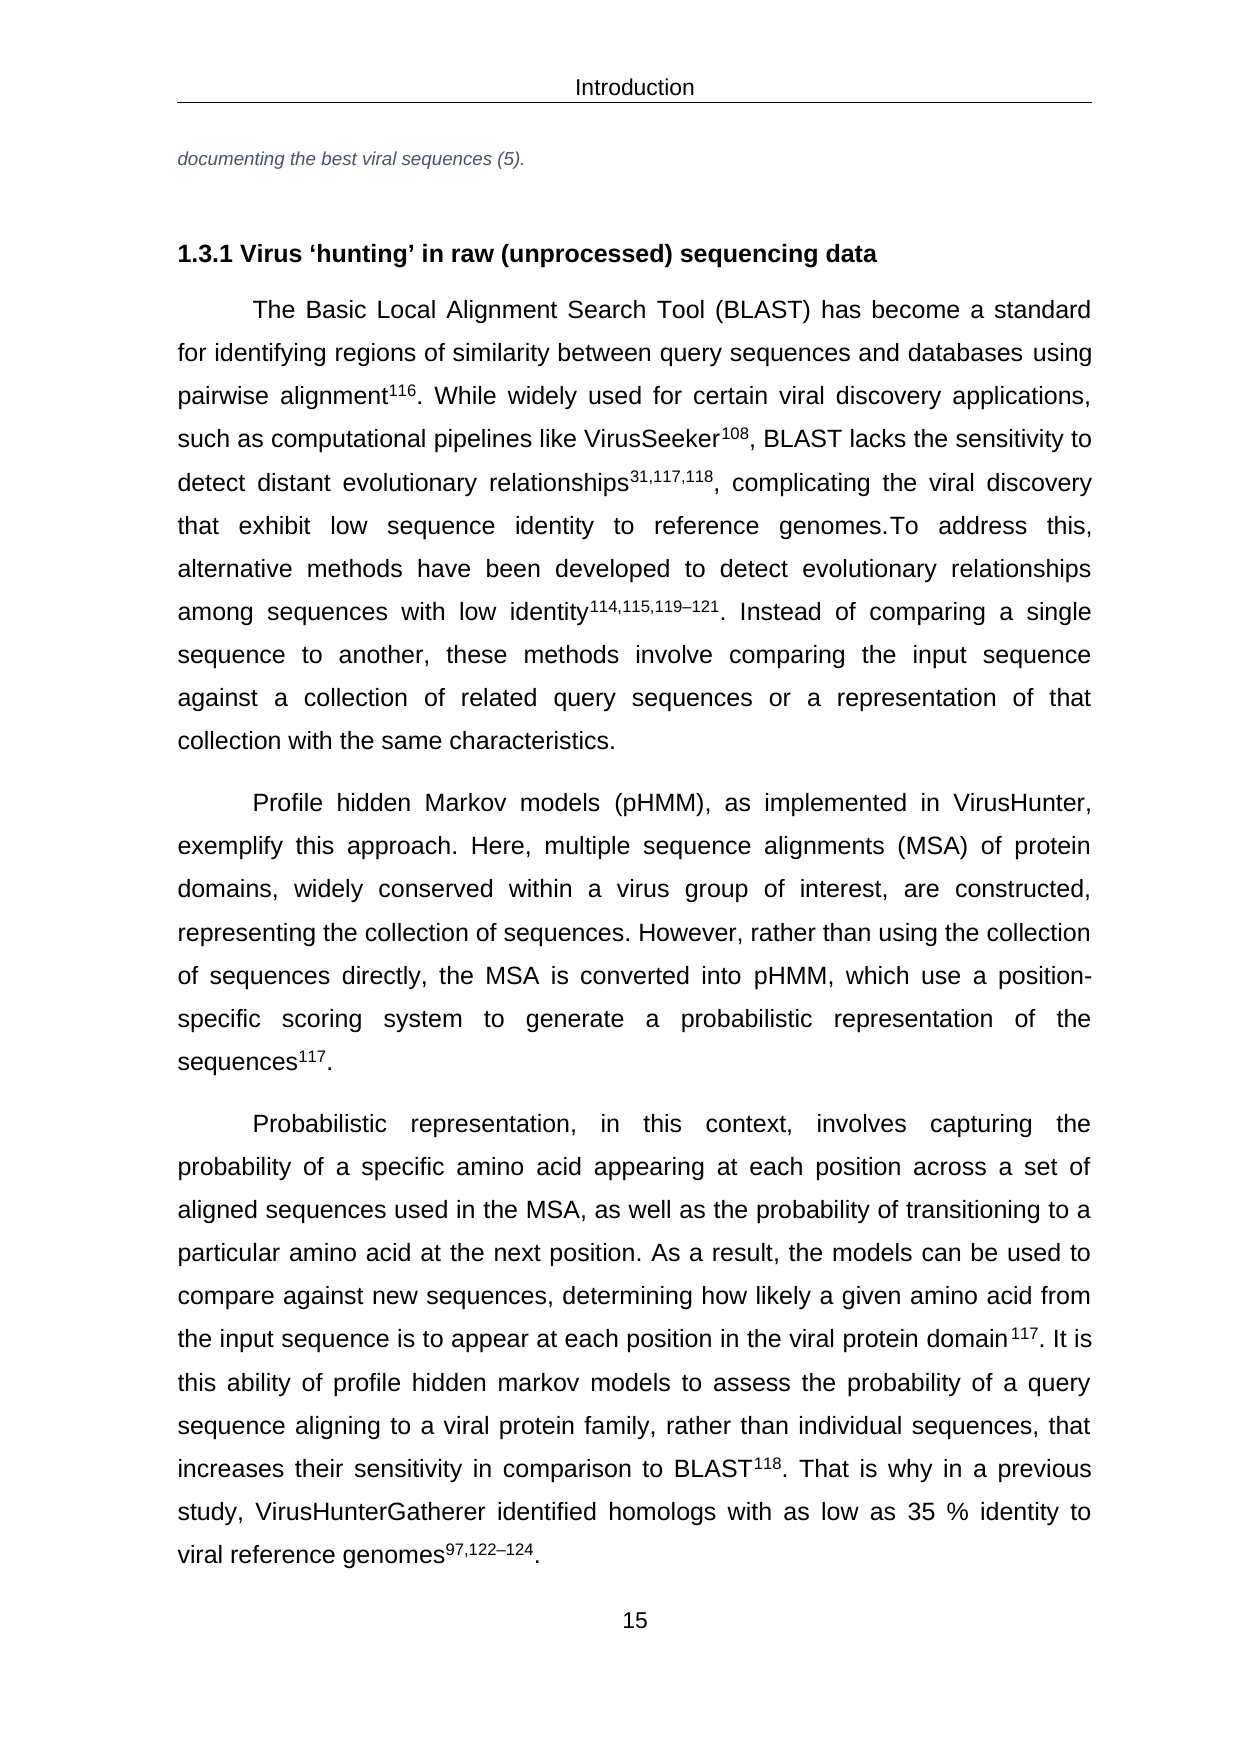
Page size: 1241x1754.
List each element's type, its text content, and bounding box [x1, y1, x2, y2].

text documenting the best viral sequences (5). [177, 147, 1092, 169]
text Profile hidden Markov models (pHMM), as implemented in VirusHunter, exemplify this approach. Here, multiple sequence alignments (MSA) of protein domains, widely conserved within a virus group of interest, are constructed, representing the collection of sequences. However, rather than using the collection of sequences directly, the MSA is converted into pHMM, which use a position-specific scoring system to generate a probabilistic representation of the sequences117. [177, 788, 1092, 1076]
text The Basic Local Alignment Search Tool (BLAST) has become a standard for identifying regions of similarity between query sequences and databases using pairwise alignment116. While widely used for certain viral discovery applications, such as computational pipelines like VirusSeeker108, BLAST lacks the sensitivity to detect distant evolutionary relationships31,117,118, complicating the viral discovery that exhibit low sequence identity to reference genomes.To address this, alternative methods have been developed to detect evolutionary relationships among sequences with low identity114,115,119–121. Instead of comparing a single sequence to another, these methods involve comparing the input sequence against a collection of related query sequences or a representation of that collection with the same characteristics. [177, 295, 1092, 755]
text Probabilistic representation, in this context, involves capturing the probability of a specific amino acid appearing at each position across a set of aligned sequences used in the MSA, as well as the probability of transitioning to a particular amino acid at the next position. As a result, the models can be used to compare against new sequences, determining how likely a given amino acid from the input sequence is to appear at each position in the viral protein domain117. It is this ability of profile hidden markov models to assess the probability of a query sequence aligning to a viral protein family, rather than individual sequences, that increases their sensitivity in comparison to BLAST118. That is why in a previous study, VirusHunterGatherer identified homologs with as low as 35 % identity to viral reference genomes97,122–124. [177, 1109, 1092, 1569]
subtitle 1.3.1 Virus ‘hunting’ in raw (unprocessed) sequencing data [177, 239, 1092, 268]
